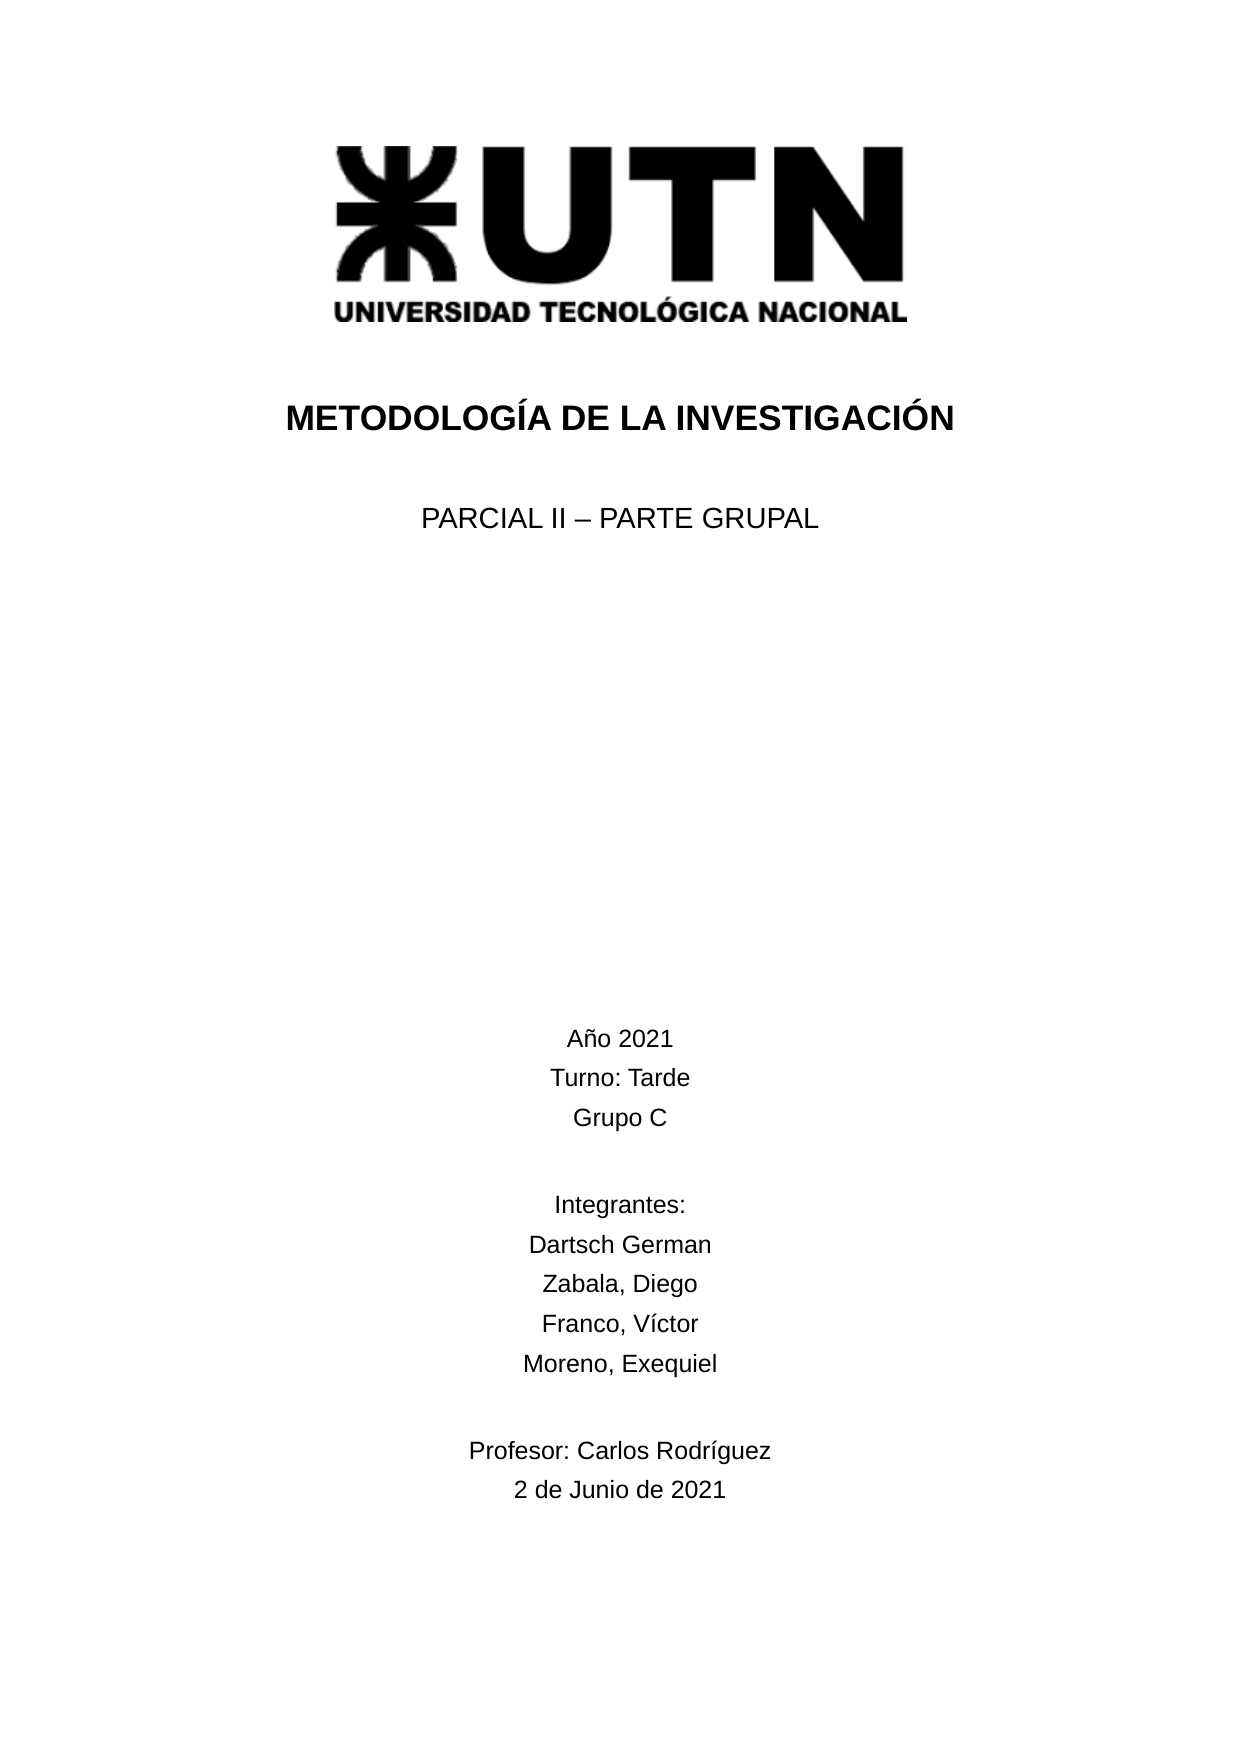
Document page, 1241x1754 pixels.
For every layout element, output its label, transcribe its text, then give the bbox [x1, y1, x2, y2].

text Año 2021 [118, 1024, 1122, 1053]
text METODOLOGÍA DE LA INVESTIGACIÓN [118, 397, 1122, 438]
text Turno: Tarde [118, 1063, 1122, 1092]
text Profesor: Carlos Rodríguez [118, 1436, 1122, 1464]
text Moreno, Exequiel [118, 1348, 1122, 1377]
text Dartsch German [118, 1230, 1122, 1258]
picture [333, 146, 907, 322]
text Franco, Víctor [118, 1309, 1122, 1338]
text PARCIAL II – PARTE GRUPAL [118, 501, 1122, 534]
text Grupo C [118, 1103, 1122, 1132]
text Zabala, Diego [118, 1269, 1122, 1298]
text Integrantes: [118, 1190, 1122, 1219]
text 2 de Junio de 2021 [118, 1475, 1122, 1504]
